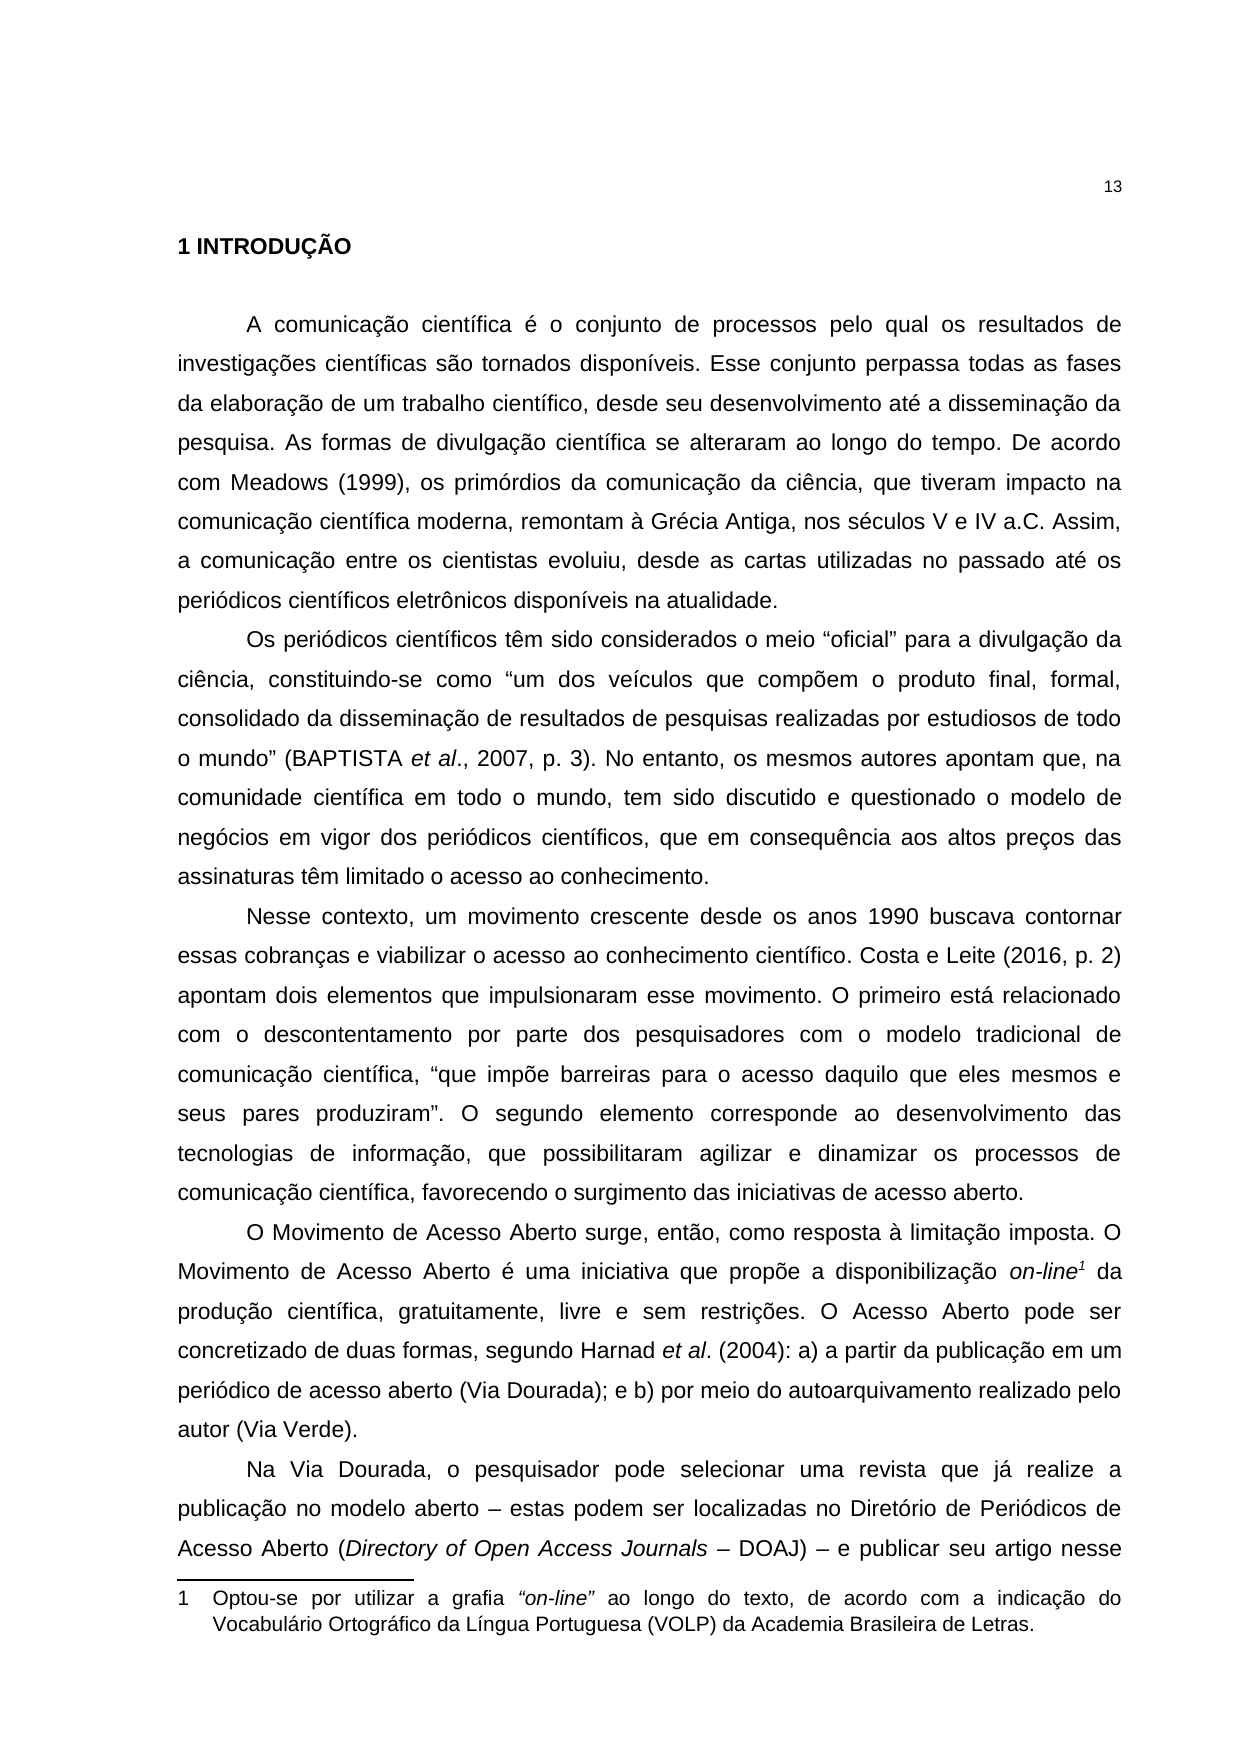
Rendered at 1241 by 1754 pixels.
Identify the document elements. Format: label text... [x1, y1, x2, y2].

text O Movimento de Acesso Aberto surge, então, como resposta à limitação imposta. O Movimento de Acesso Aberto é uma iniciativa que propõe a disponibilização on-line da produção científica, gratuitamente, livre e sem restrições. O Acesso Aberto pode ser concretizado de duas formas, segundo Harnad et al. (2004): a) a partir da publicação em um periódico de acesso aberto (Via Dourada); e b) por meio do autoarquivamento realizado pelo autor (Via Verde). [177, 1219, 1122, 1442]
text A comunicação científica é o conjunto de processos pelo qual os resultados de investigações científicas são tornados disponíveis. Esse conjunto perpassa todas as fases da elaboração de um trabalho científico, desde seu desenvolvimento até a disseminação da pesquisa. As formas de divulgação científica se alteraram ao longo do tempo. De acordo com Meadows (1999), os primórdios da comunicação da ciência, que tiveram impacto na comunicação científica moderna, remontam à Grécia Antiga, nos séculos V e IV a.C. Assim, a comunicação entre os cientistas evoluiu, desde as cartas utilizadas no passado até os periódicos científicos eletrônicos disponíveis na atualidade. [177, 311, 1122, 613]
text Os periódicos científicos têm sido considerados o meio “oficial” para a divulgação da ciência, constituindo-se como “um dos veículos que compõem o produto final, formal, consolidado da disseminação de resultados de pesquisas realizadas por estudiosos de todo o mundo” (BAPTISTA et al., 2007, p. 3). No entanto, os mesmos autores apontam que, na comunidade científica em todo o mundo, tem sido discutido e questionado o modelo de negócios em vigor dos periódicos científicos, que em consequência aos altos preços das assinaturas têm limitado o acesso ao conhecimento. [177, 626, 1122, 890]
text Optou-se por utilizar a grafia “on-line” ao longo do texto, de acordo com a indicação do Vocabulário Ortográfico da Língua Portuguesa (VOLP) da Academia Brasileira de Letras. [177, 1586, 1122, 1636]
subtitle 1 INTRODUÇÃO [177, 233, 1122, 260]
text Na Via Dourada, o pesquisador pode selecionar uma revista que já realize a publicação no modelo aberto – estas podem ser localizadas no Diretório de Periódicos de Acesso Aberto (Directory of Open Access Journals – DOAJ) – e publicar seu artigo nesse [177, 1456, 1122, 1561]
text Nesse contexto, um movimento crescente desde os anos 1990 buscava contornar essas cobranças e viabilizar o acesso ao conhecimento científico. Costa e Leite (2016, p. 2) apontam dois elementos que impulsionaram esse movimento. O primeiro está relacionado com o descontentamento por parte dos pesquisadores com o modelo tradicional de comunicação científica, “que impõe barreiras para o acesso daquilo que eles mesmos e seus pares produziram”. O segundo elemento corresponde ao desenvolvimento das tecnologias de informação, que possibilitaram agilizar e dinamizar os processos de comunicação científica, favorecendo o surgimento das iniciativas de acesso aberto. [177, 903, 1122, 1206]
